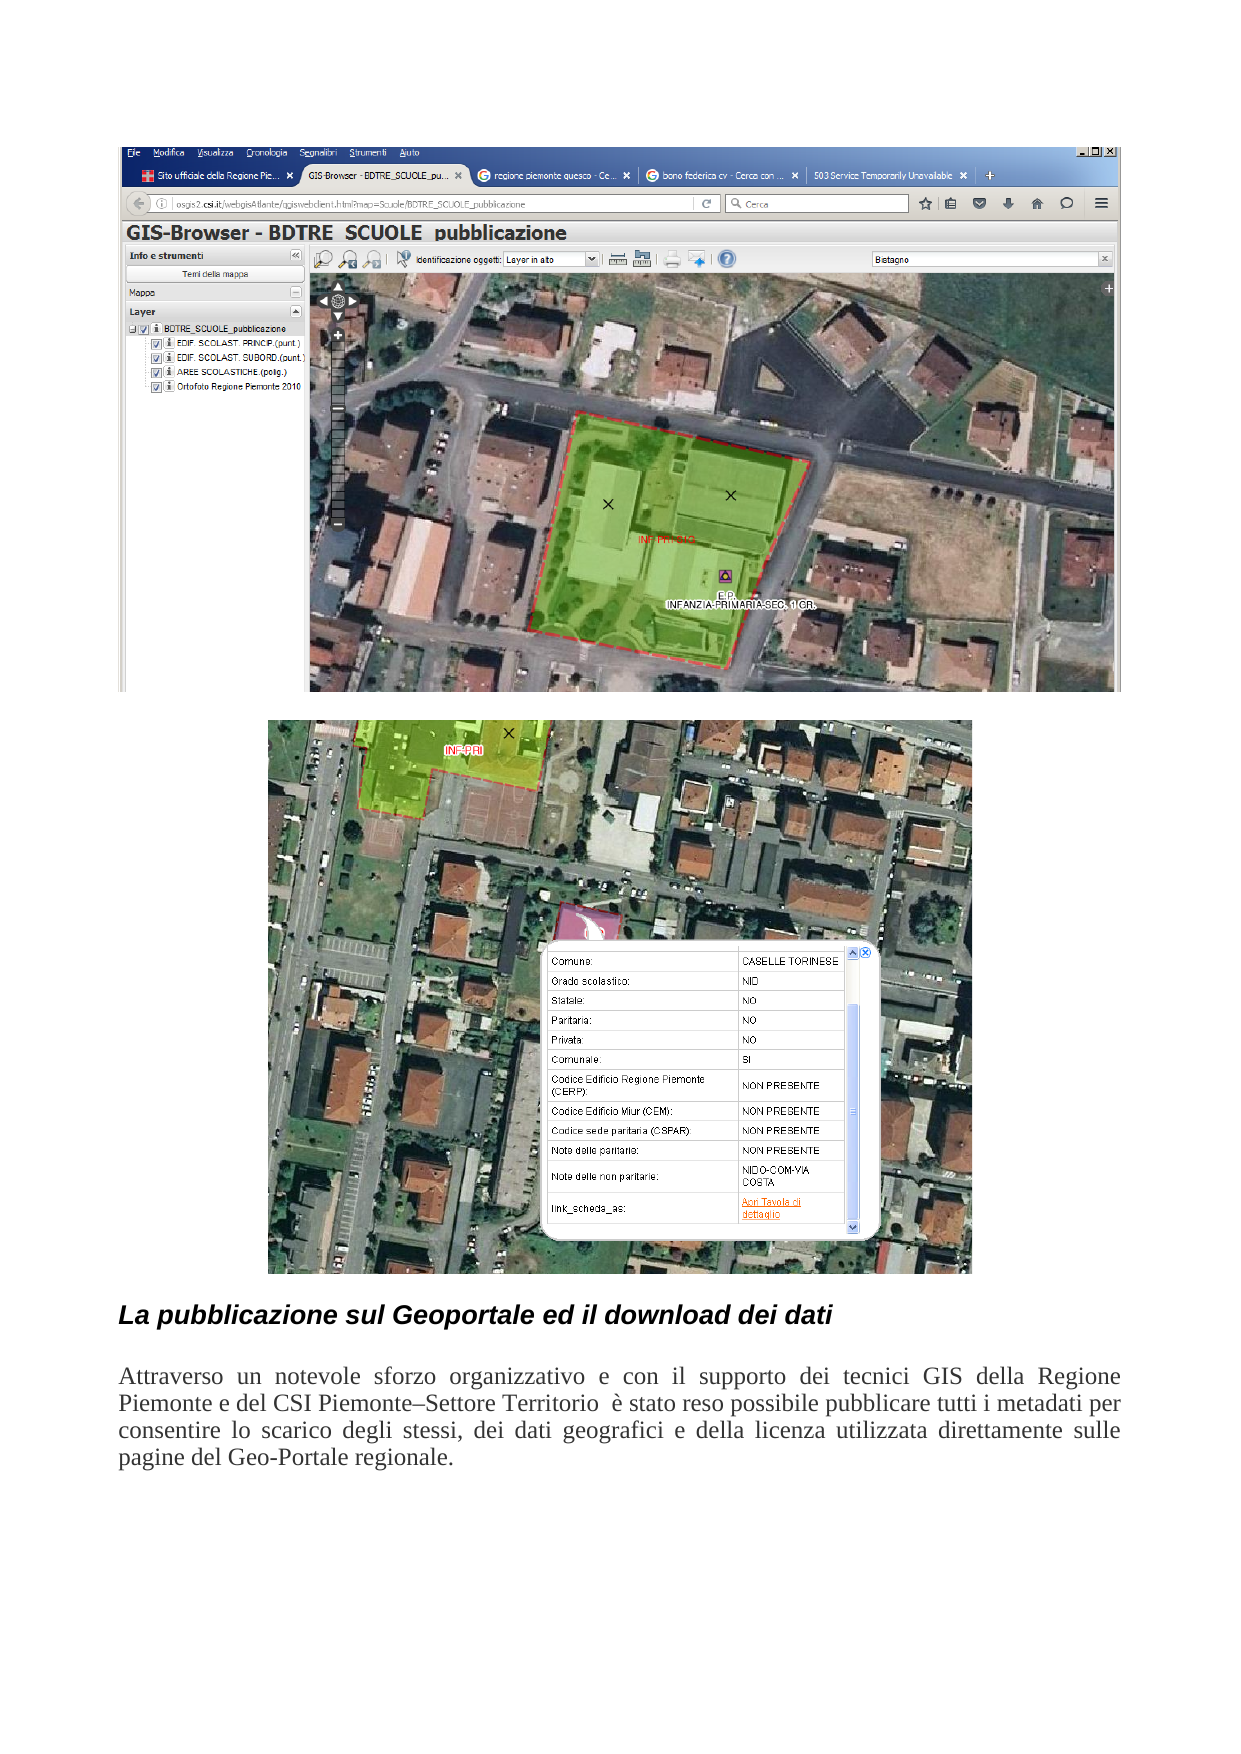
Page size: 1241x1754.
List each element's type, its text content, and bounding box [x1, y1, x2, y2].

picture [268, 720, 973, 1274]
text Attraverso un notevole sforzo organizzativo e con il supporto dei tecnici GIS della Regione Piemonte e del CSI Piemonte–Settore Territorio è stato reso possibile pubblicare tutti i metadati per consentire lo scarico degli stessi, dei dati geografici e della licenza utilizzata direttamente sulle pagine del Geo-Portale regionale. [118, 1363, 1122, 1471]
picture [118, 147, 1121, 692]
subtitle La pubblicazione sul Geoportale ed il download dei dati [118, 1299, 1122, 1330]
